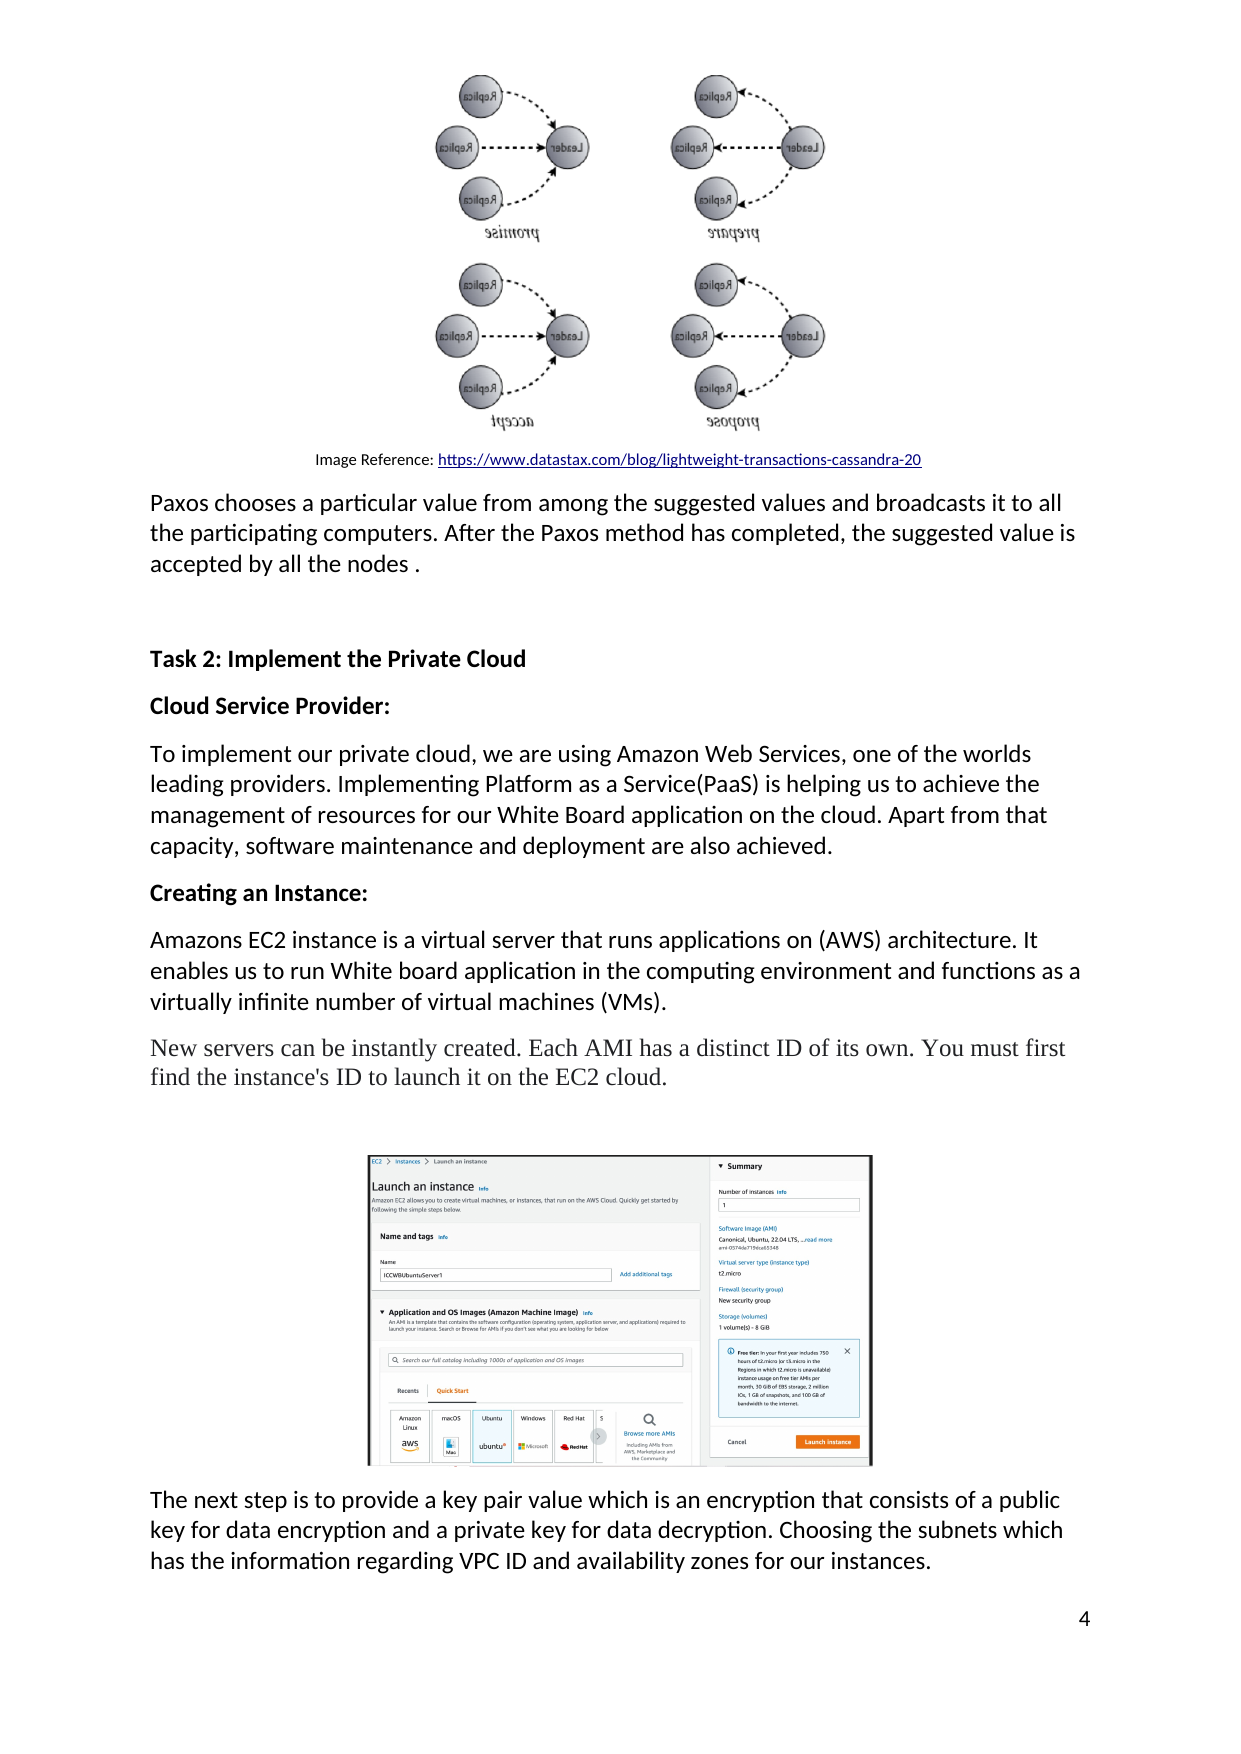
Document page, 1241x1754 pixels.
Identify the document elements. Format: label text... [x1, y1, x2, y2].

text Paxos chooses a particular value from among the suggested values and broadcasts it to all the participating computers. After the Paxos method has completed, the suggested value is accepted by all the nodes . [150, 487, 1090, 579]
text Image Reference: https://www.datastax.com/blog/lightweight-transactions-cassandra-20 [150, 449, 1090, 470]
text Cloud Service Provider: [150, 690, 1090, 721]
text Task 2: Implement the Private Cloud [150, 643, 1090, 673]
text New servers can be instantly created. Each AMI has a distinct ID of its own. You must first find the instance's ID to launch it on the EC2 cloud. [150, 1033, 1090, 1091]
text The next step is to provide a key pair value which is an encryption that consists of a public key for data encryption and a private key for data decryption. Choosing the subnets which has the information regarding VPC ID and availability zones for our instances. [150, 1484, 1090, 1576]
text To implement our private cloud, we are using Amazon Web Services, one of the worlds leading providers. Implementing Platform as a Service(PaaS) is helping us to achieve the management of resources for our White Board application on the cloud. Apart from that capacity, software maintenance and deployment are also achieved. [150, 738, 1090, 860]
text Amazons EC2 instance is a virtual server that runs applications on (AWS) architecture. It enables us to run White board application in the computing environment and functions as a virtually infinite number of virtual machines (VMs). [150, 925, 1090, 1017]
text Creating an Instance: [150, 877, 1090, 908]
